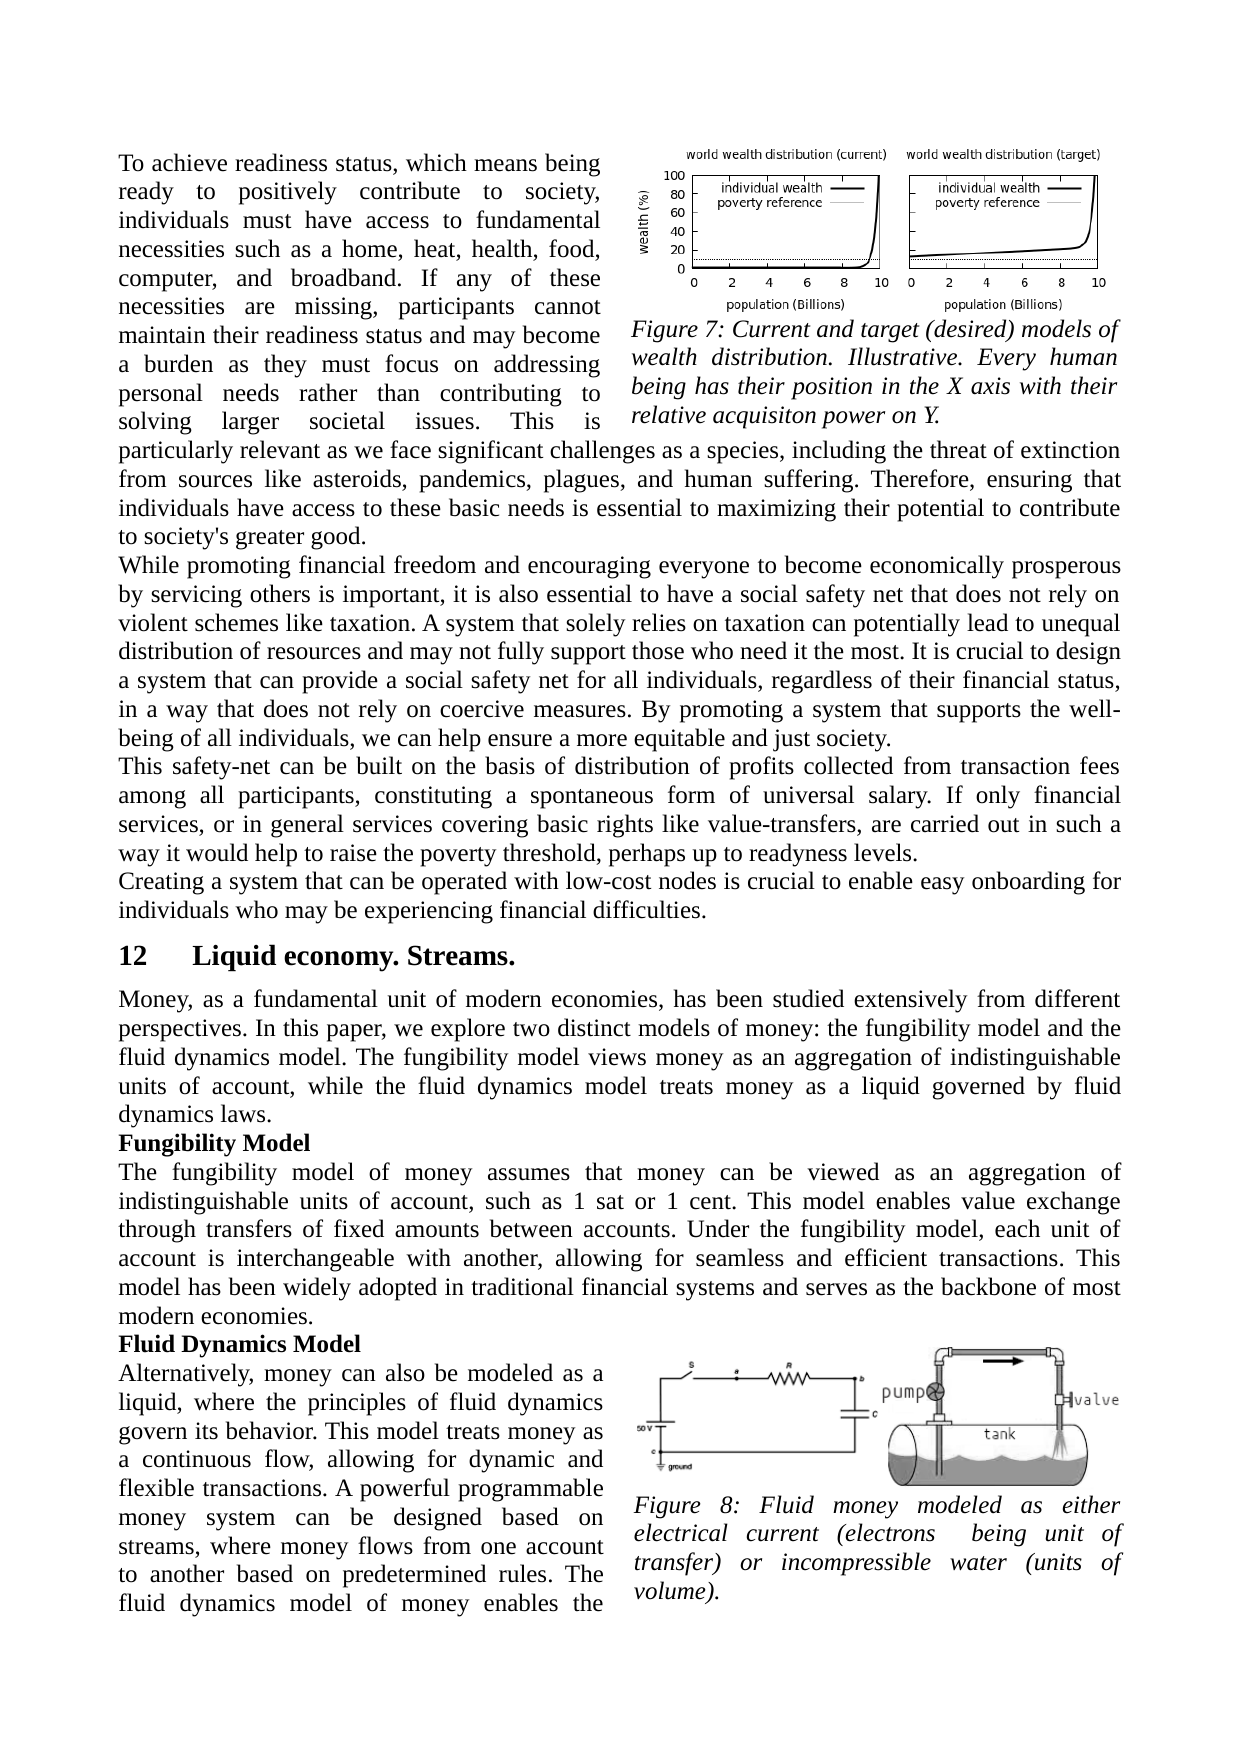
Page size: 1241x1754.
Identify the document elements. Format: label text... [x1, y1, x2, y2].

text Alternatively, money can also be modeled as a liquid, where the principles of fluid dynamics govern its behavior. This model treats money as a continuous flow, allowing for dynamic and flexible transactions. A powerful programmable money system can be designed based on streams, where money flows from one account to another based on predetermined rules. The fluid dynamics model of money enables the [118, 1358, 1122, 1617]
picture [630, 133, 1118, 314]
text Figure 7: Current and target (desired) models of wealth distribution. Illustrative. Every human being has their position in the X axis with their relative acquisiton power on Y. [631, 314, 1118, 429]
text While promoting financial freedom and encouraging everyone to become economically prosperous by servicing others is important, it is also essential to have a social safety net that does not rely on violent schemes like taxation. A system that solely relies on taxation can potentially lead to unequal distribution of resources and may not fully support those who need it the most. It is crucial to design a system that can provide a social safety net for all individuals, regardless of their financial status, in a way that does not rely on coercive measures. By promoting a system that supports the well-being of all individuals, we can help ensure a more equitable and just society. [118, 550, 1122, 751]
picture [633, 1343, 1121, 1490]
text The fungibility model of money assumes that money can be viewed as an aggregation of indistinguishable units of account, such as 1 sat or 1 cent. This model enables value exchange through transfers of fixed amounts between accounts. Under the fungibility model, each unit of account is interchangeable with another, allowing for seamless and efficient transactions. This model has been widely adopted in traditional financial systems and serves as the backbone of most modern economies. [118, 1157, 1122, 1329]
text This safety-net can be built on the basis of distribution of profits collected from transaction fees among all participants, constituting a spontaneous form of universal salary. If only financial services, or in general services covering basic rights like value-transfers, are carried out in such a way it would help to raise the poverty threshold, perhaps up to readyness levels. [118, 751, 1122, 866]
text Figure 8: Fluid money modeled as either electrical current (electrons being unit of transfer) or incompressible water (units of volume). [634, 1490, 1121, 1605]
text Fungibility Model [118, 1128, 1122, 1157]
text To achieve readiness status, which means being ready to positively contribute to society, individuals must have access to fundamental necessities such as a home, heat, health, food, computer, and broadband. If any of these necessities are missing, participants cannot maintain their readiness status and may become a burden as they must focus on addressing personal needs rather than contributing to solving larger societal issues. This is particularly relevant as we face significant challenges as a species, including the threat of extinction from sources like asteroids, pandemics, plagues, and human suffering. Therefore, ensuring that individuals have access to these basic needs is essential to maximizing their potential to contribute to society's greater good. [118, 148, 1122, 550]
text Creating a system that can be operated with low-cost nodes is crucial to enable easy onboarding for individuals who may be experiencing financial difficulties. [118, 866, 1122, 924]
text Fluid Dynamics Model [118, 1329, 1122, 1358]
text Money, as a fundamental unit of modern economies, has been studied extensively from different perspectives. In this paper, we explore two distinct models of money: the fungibility model and the fluid dynamics model. The fungibility model views money as an aggregation of indistinguishable units of account, while the fluid dynamics model treats money as a liquid governed by fluid dynamics laws. [118, 984, 1122, 1128]
subtitle Liquid economy. Streams. [118, 938, 1122, 972]
